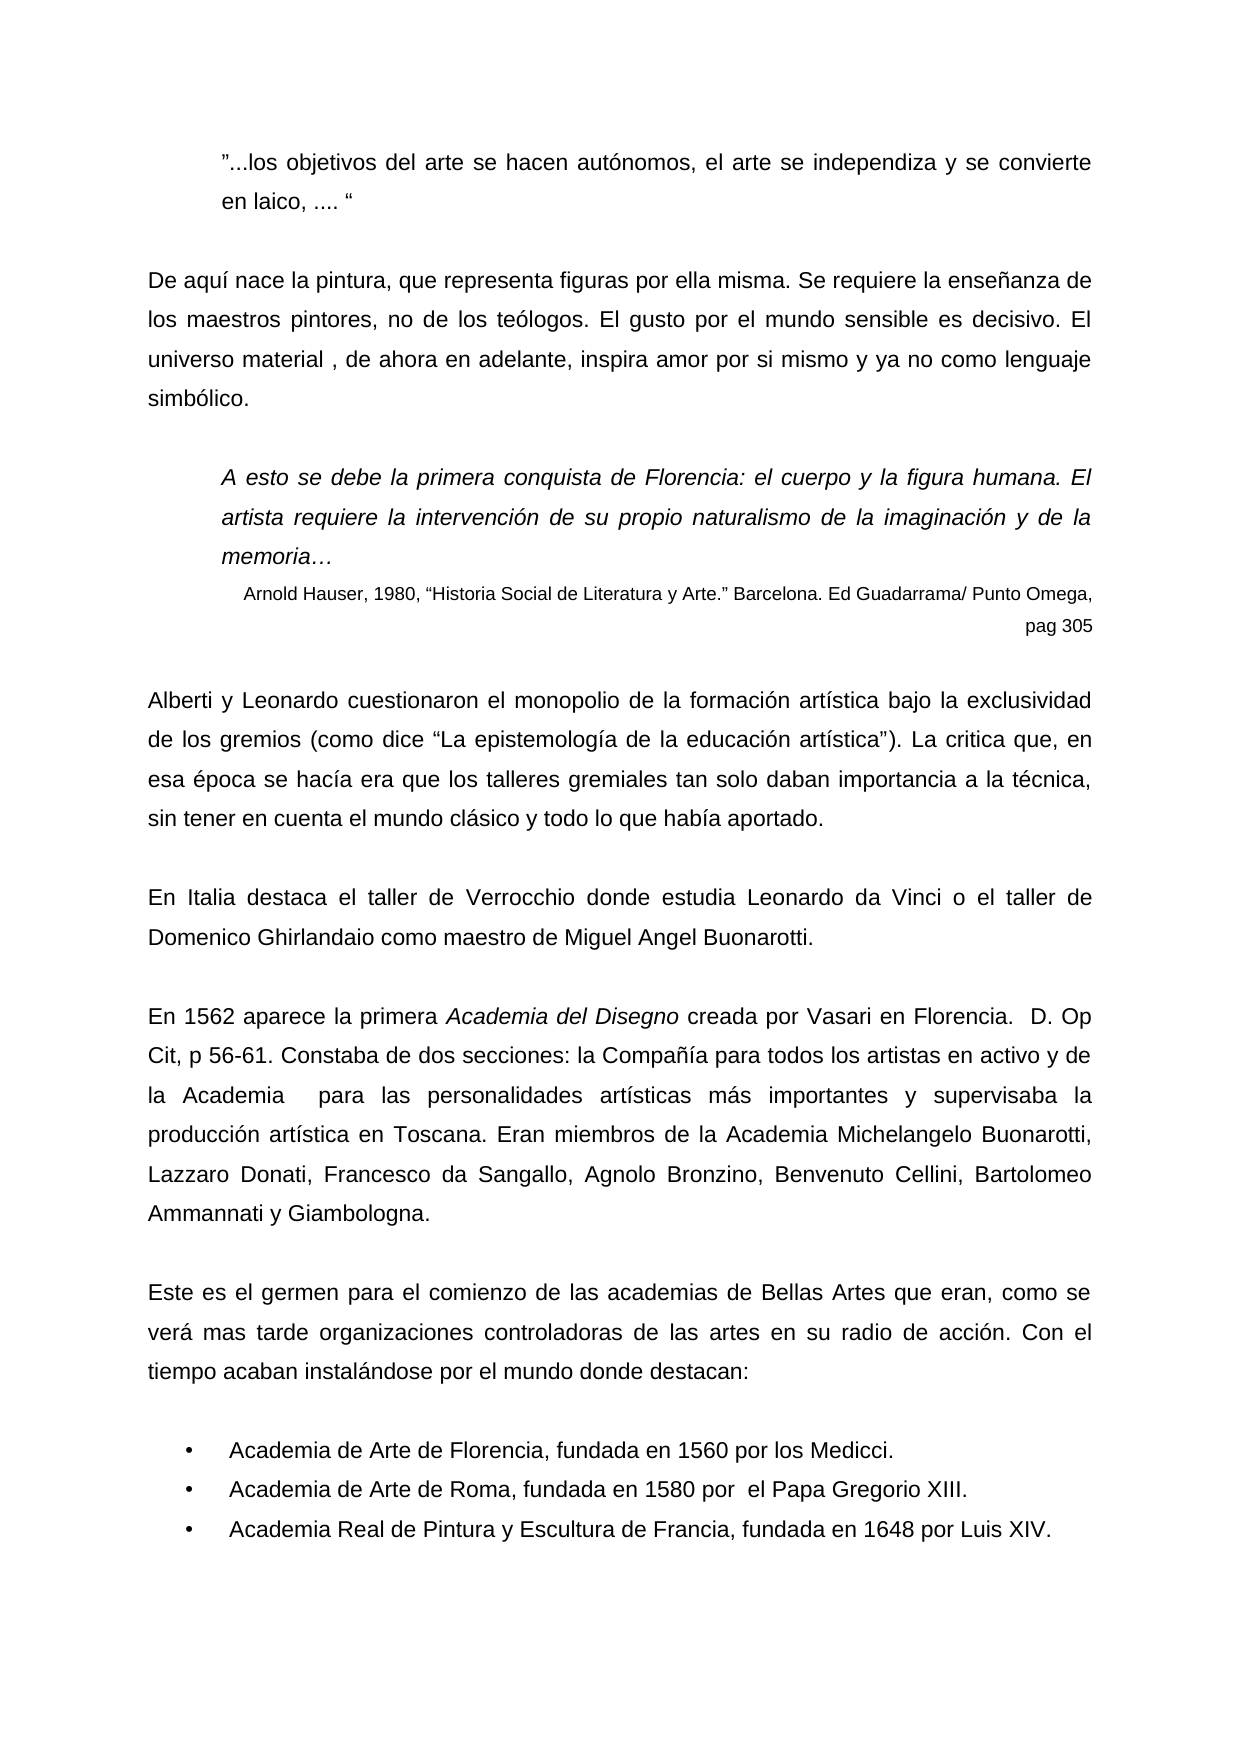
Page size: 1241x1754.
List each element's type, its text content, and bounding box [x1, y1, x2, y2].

text Este es el germen para el comienzo de las academias de Bellas Artes que eran, como se verá mas tarde organizaciones controladoras de las artes en su radio de acción. Con el tiempo acaban instalándose por el mundo donde destacan: [148, 1279, 1093, 1384]
text A esto se debe la primera conquista de Florencia: el cuerpo y la figura humana. El artista requiere la intervención de su propio naturalismo de la imaginación y de la memoria… [221, 464, 1093, 570]
text En 1562 aparece la primera Academia del Disegno creada por Vasari en Florencia. D. Op Cit, p 56-61. Constaba de dos secciones: la Compañía para todos los artistas en activo y de la Academia para las personalidades artísticas más importantes y supervisaba la producción artística en Toscana. Eran miembros de la Academia Michelangelo Buonarotti, Lazzaro Donati, Francesco da Sangallo, Agnolo Bronzino, Benvenuto Cellini, Bartolomeo Ammannati y Giambologna. [148, 1003, 1093, 1226]
text Arnold Hauser, 1980, “Historia Social de Literatura y Arte.” Barcelona. Ed Guadarrama/ Punto Omega, pag 305 [221, 583, 1093, 637]
text ”...los objetivos del arte se hacen autónomos, el arte se independiza y se convierte en laico, .... “ [221, 148, 1093, 214]
text De aquí nace la pintura, que representa figuras por ella misma. Se requiere la enseñanza de los maestros pintores, no de los teólogos. El gusto por el mundo sensible es decisivo. El universo material , de ahora en adelante, inspira amor por si mismo y ya no como lenguaje simbólico. [148, 267, 1093, 412]
text Alberti y Leonardo cuestionaron el monopolio de la formación artística bajo la exclusividad de los gremios (como dice “La epistemología de la educación artística”). La critica que, en esa época se hacía era que los talleres gremiales tan solo daban importancia a la técnica, sin tener en cuenta el mundo clásico y todo lo que había aportado. [148, 687, 1093, 832]
list Academia de Arte de Florencia, fundada en 1560 por los Medicci. [185, 1437, 1093, 1463]
text En Italia destaca el taller de Verrocchio donde estudia Leonardo da Vinci o el taller de Domenico Ghirlandaio como maestro de Miguel Angel Buonarotti. [148, 884, 1093, 950]
list Academia de Arte de Roma, fundada en 1580 por el Papa Gregorio XIII. [185, 1476, 1093, 1503]
list Academia Real de Pintura y Escultura de Francia, fundada en 1648 por Luis XIV. [185, 1516, 1093, 1542]
